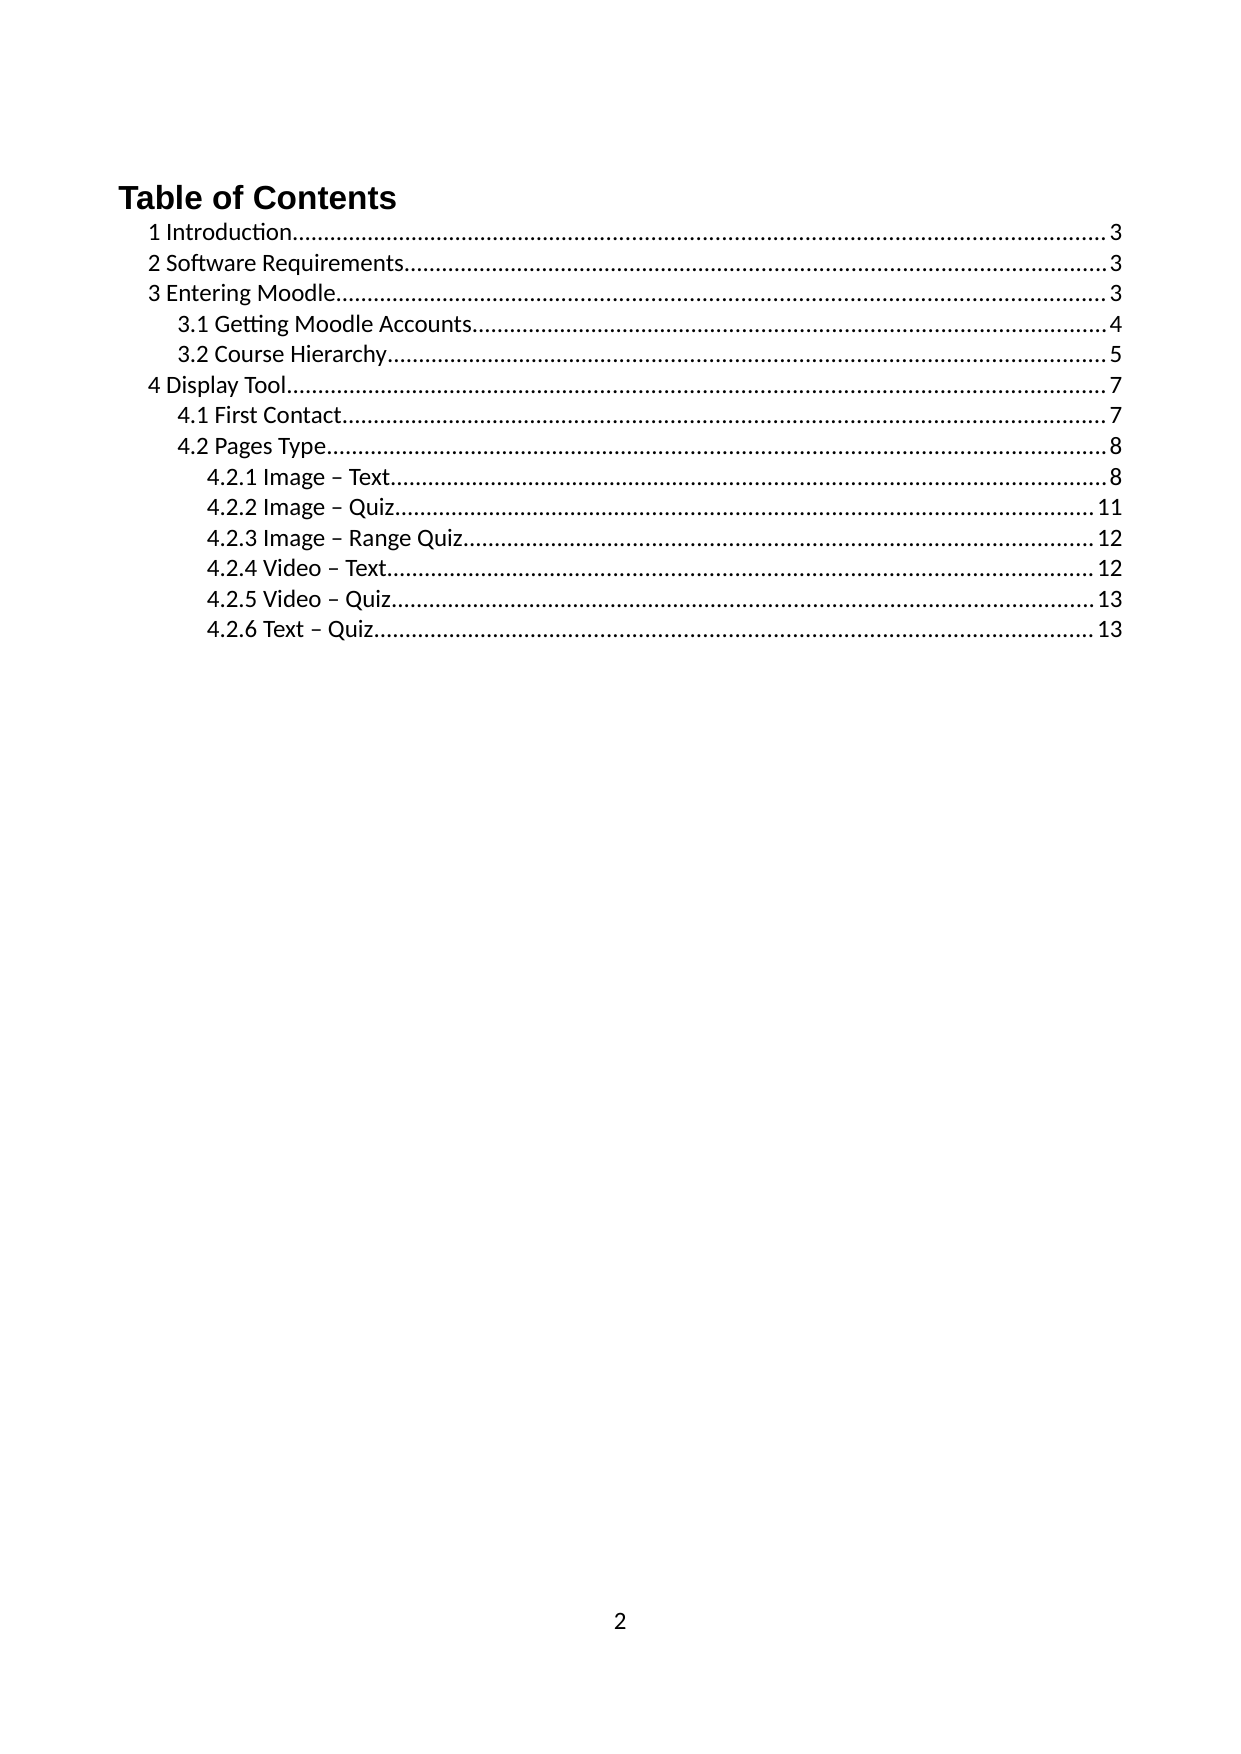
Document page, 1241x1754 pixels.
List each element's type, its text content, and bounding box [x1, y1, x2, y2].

text 4 Display Tool 7 [148, 369, 1122, 400]
text 3.1 Getting Moodle Accounts 4 [177, 308, 1122, 339]
text 2 Software Requirements 3 [148, 247, 1122, 278]
text 4.2.3 Image – Range Quiz 12 [207, 522, 1122, 552]
text 4.2.2 Image – Quiz 11 [207, 491, 1122, 522]
text 3.2 Course Hierarchy 5 [177, 339, 1122, 369]
text 3 Entering Moodle 3 [148, 278, 1122, 308]
subtitle Table of Contents [118, 178, 1122, 217]
text 4.2.6 Text – Quiz 13 [207, 613, 1122, 644]
text 4.2 Pages Type 8 [177, 430, 1122, 461]
text 4.2.5 Video – Quiz 13 [207, 583, 1122, 613]
text 4.2.1 Image – Text 8 [207, 461, 1122, 491]
text 4.2.4 Video – Text 12 [207, 552, 1122, 583]
text 1 Introduction 3 [148, 217, 1122, 247]
text 4.1 First Contact 7 [177, 400, 1122, 430]
